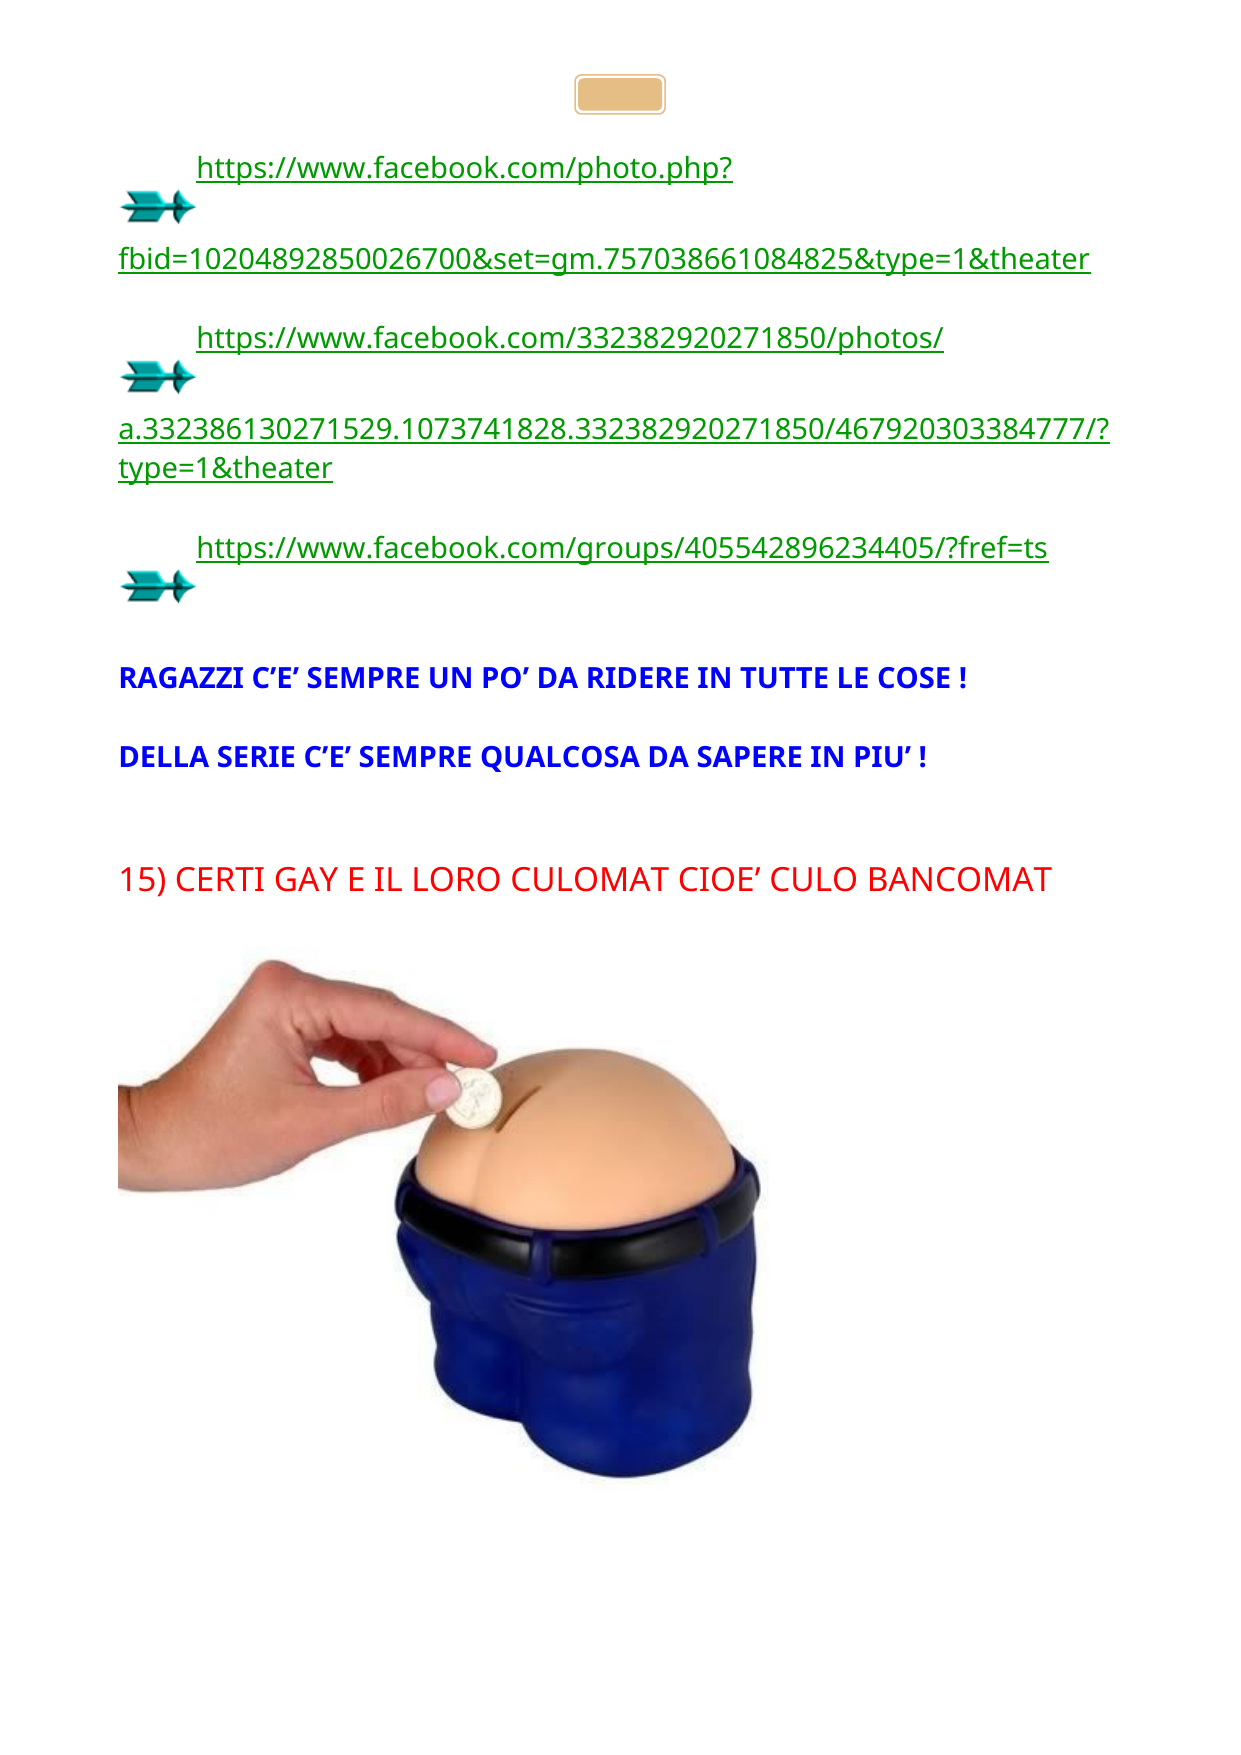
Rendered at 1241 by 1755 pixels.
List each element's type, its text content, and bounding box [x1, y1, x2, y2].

text https://www.facebook.com/groups/405542896234405/?fref=ts [118, 527, 1122, 618]
text DELLA SERIE C’E’ SEMPRE QUALCOSA DA SAPERE IN PIU’ ! [118, 737, 1122, 776]
text 15) CERTI GAY E IL LORO CULOMAT CIOE’ CULO BANCOMAT [118, 856, 1122, 901]
text https://www.facebook.com/332382920271850/photos/a.332386130271529.1073741828.332382920271850/467920303384777/?type=1&theater [118, 318, 1122, 487]
text RAGAZZI C’E’ SEMPRE UN PO’ DA RIDERE IN TUTTE LE COSE ! [118, 657, 1122, 697]
text https://www.facebook.com/photo.php?fbid=10204892850026700&set=gm.757038661084825&type=1&theater [118, 148, 1122, 278]
